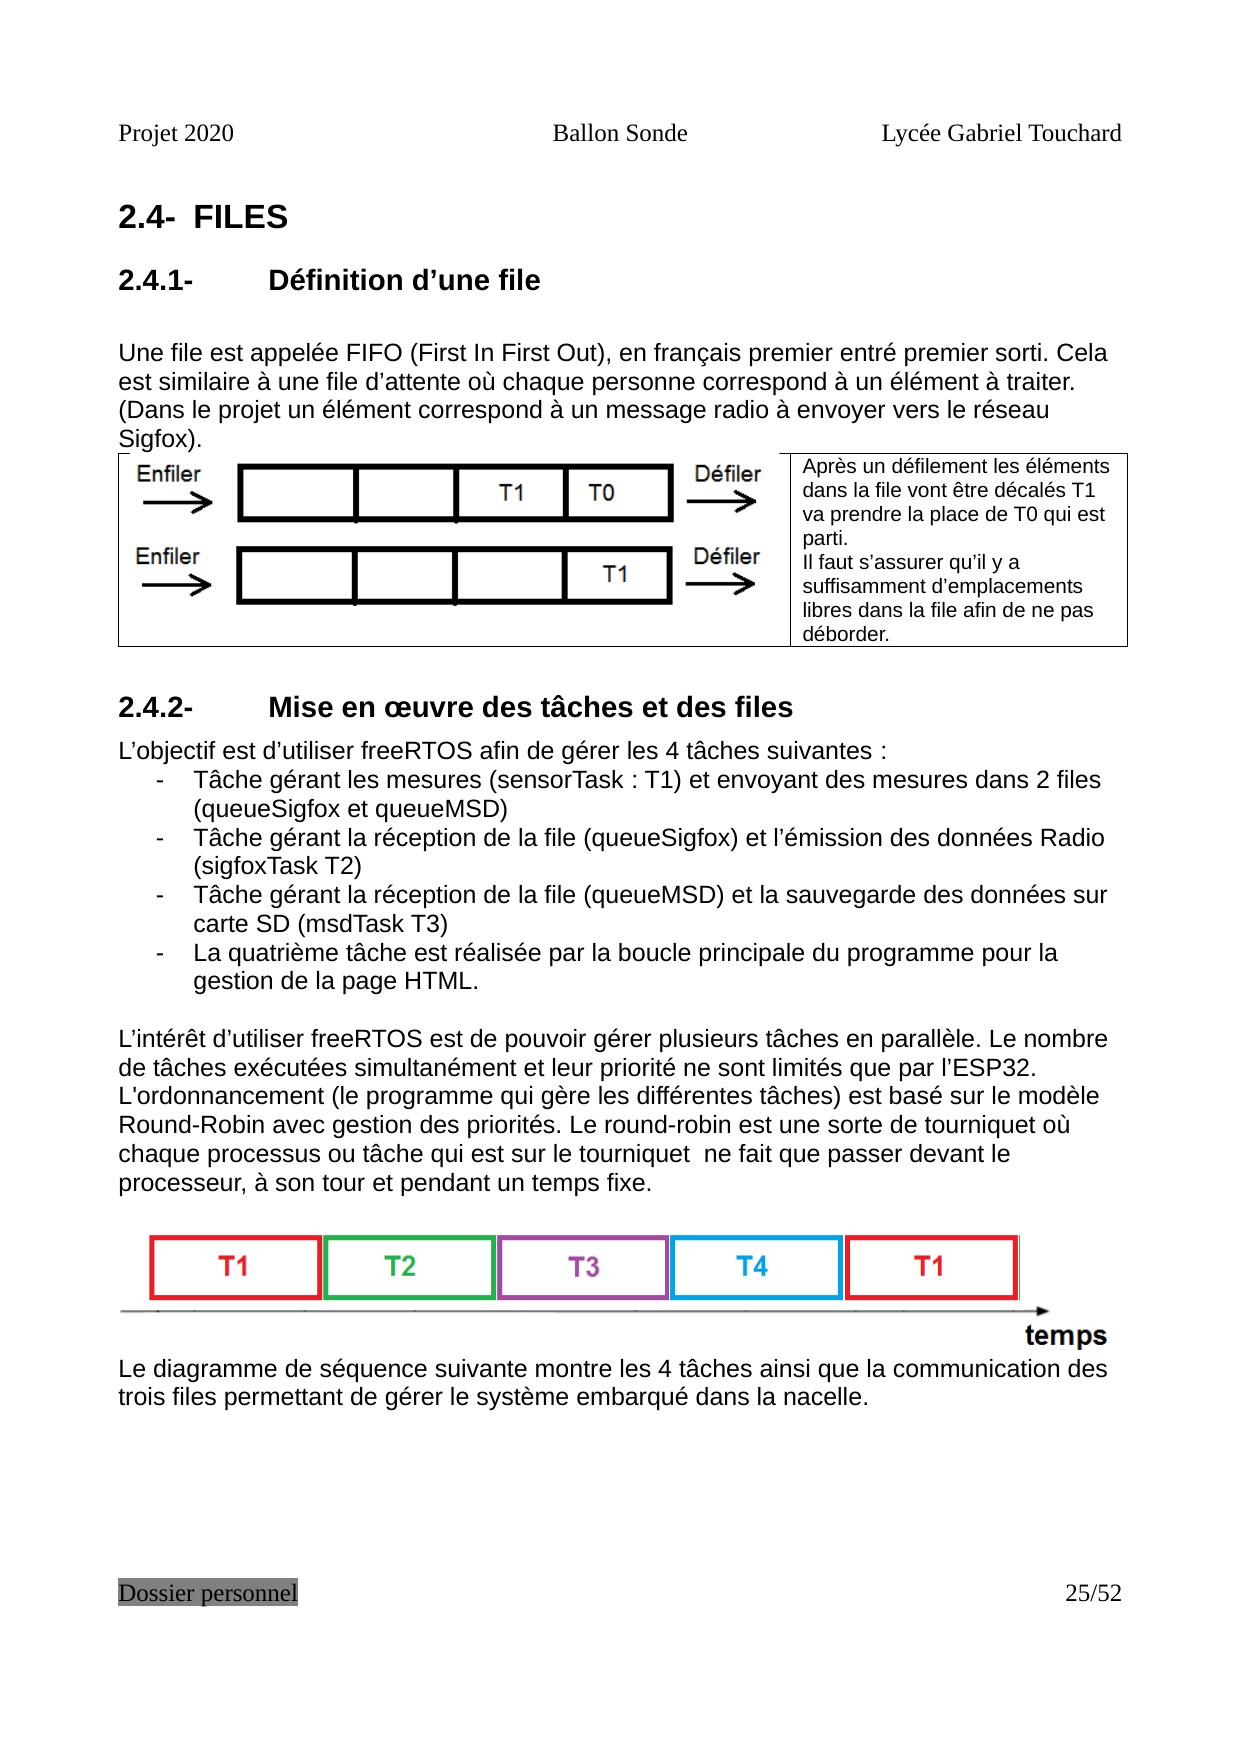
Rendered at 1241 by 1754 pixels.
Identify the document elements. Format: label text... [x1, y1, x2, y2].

table_header Après un défilement les éléments dans la file vont être décalés T1 va prendre la place de T0 qui est parti. Il faut s’assurer qu’il y a suffisamment d’emplacements libres dans la file afin de ne pas déborder. [791, 454, 1127, 646]
subtitle Définition d’une file [118, 263, 1122, 297]
picture [129, 453, 780, 612]
text Le diagramme de séquence suivante montre les 4 tâches ainsi que la communication des trois files permettant de gérer le système embarqué dans la nacelle. [118, 1353, 1122, 1411]
subtitle Mise en œuvre des tâches et des files [118, 690, 1122, 724]
text L’objectif est d’utiliser freeRTOS afin de gérer les 4 tâches suivantes : [118, 736, 1122, 765]
text L’intérêt d’utiliser freeRTOS est de pouvoir gérer plusieurs tâches en parallèle. Le nombre de tâches exécutées simultanément et leur priorité ne sont limités que par l’ESP32. L'ordonnancement (le programme qui gère les différentes tâches) est basé sur le modèle Round-Robin avec gestion des priorités. Le round-robin est une sorte de tourniquet où chaque processus ou tâche qui est sur le tourniquet ne fait que passer devant le processeur, à son tour et pendant un temps fixe. [118, 1024, 1122, 1196]
list Tâche gérant les mesures (sensorTask : T1) et envoyant des mesures dans 2 files (queueSigfox et queueMSD) [156, 765, 1122, 822]
list Tâche gérant la réception de la file (queueSigfox) et l’émission des données Radio (sigfoxTask T2) [156, 822, 1122, 880]
table_header [119, 454, 790, 646]
picture [118, 1225, 1118, 1352]
list Tâche gérant la réception de la file (queueMSD) et la sauvegarde des données sur carte SD (msdTask T3) [156, 880, 1122, 937]
text Une file est appelée FIFO (First In First Out), en français premier entré premier sorti. Cela est similaire à une file d’attente où chaque personne correspond à un élément à traiter. (Dans le projet un élément correspond à un message radio à envoyer vers le réseau Sigfox). [118, 338, 1122, 453]
subtitle FILES [118, 197, 1122, 236]
list La quatrième tâche est réalisée par la boucle principale du programme pour la gestion de la page HTML. [156, 937, 1122, 995]
